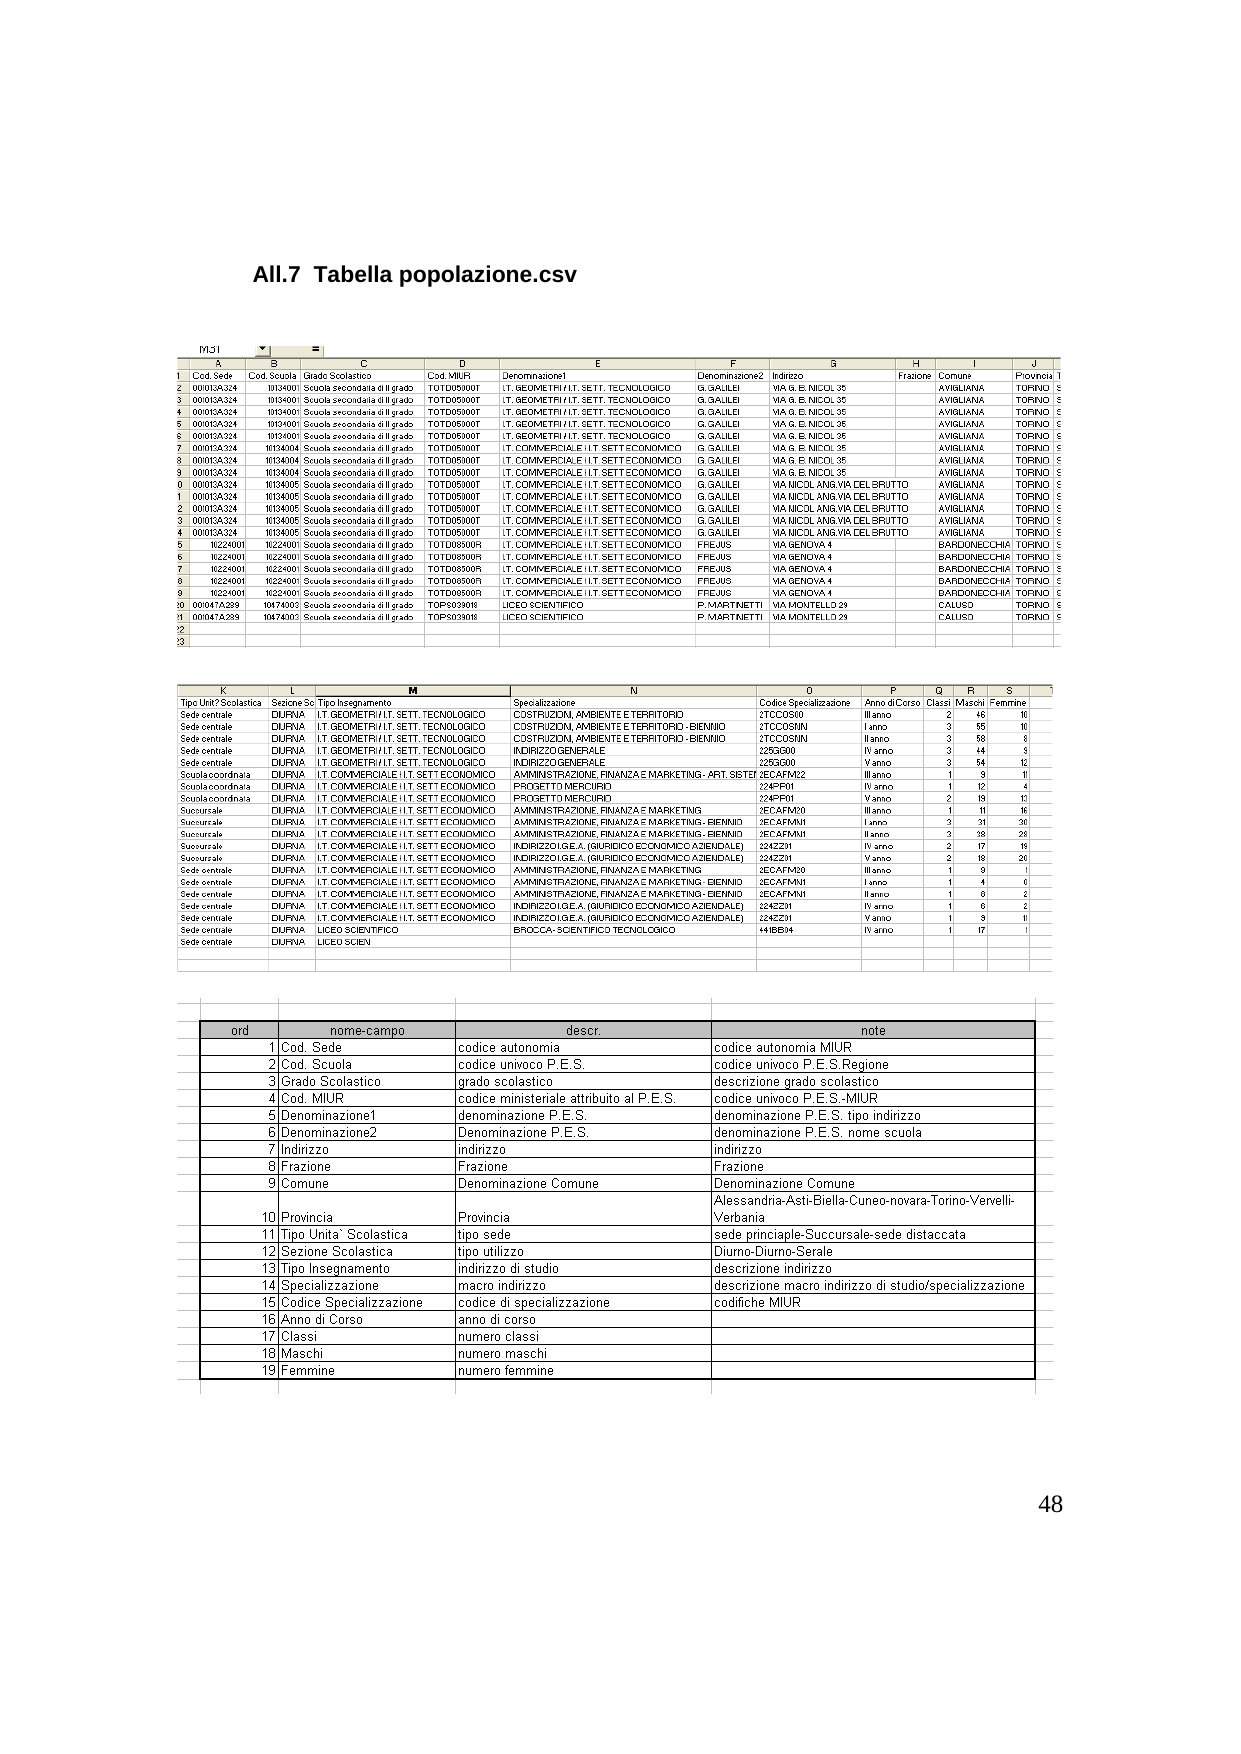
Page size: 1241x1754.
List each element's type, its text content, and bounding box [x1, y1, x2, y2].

subtitle All.7 Tabella popolazione.csv [177, 261, 1063, 288]
picture [787, 673, 1053, 960]
picture [177, 346, 200, 635]
picture [177, 998, 1054, 1394]
